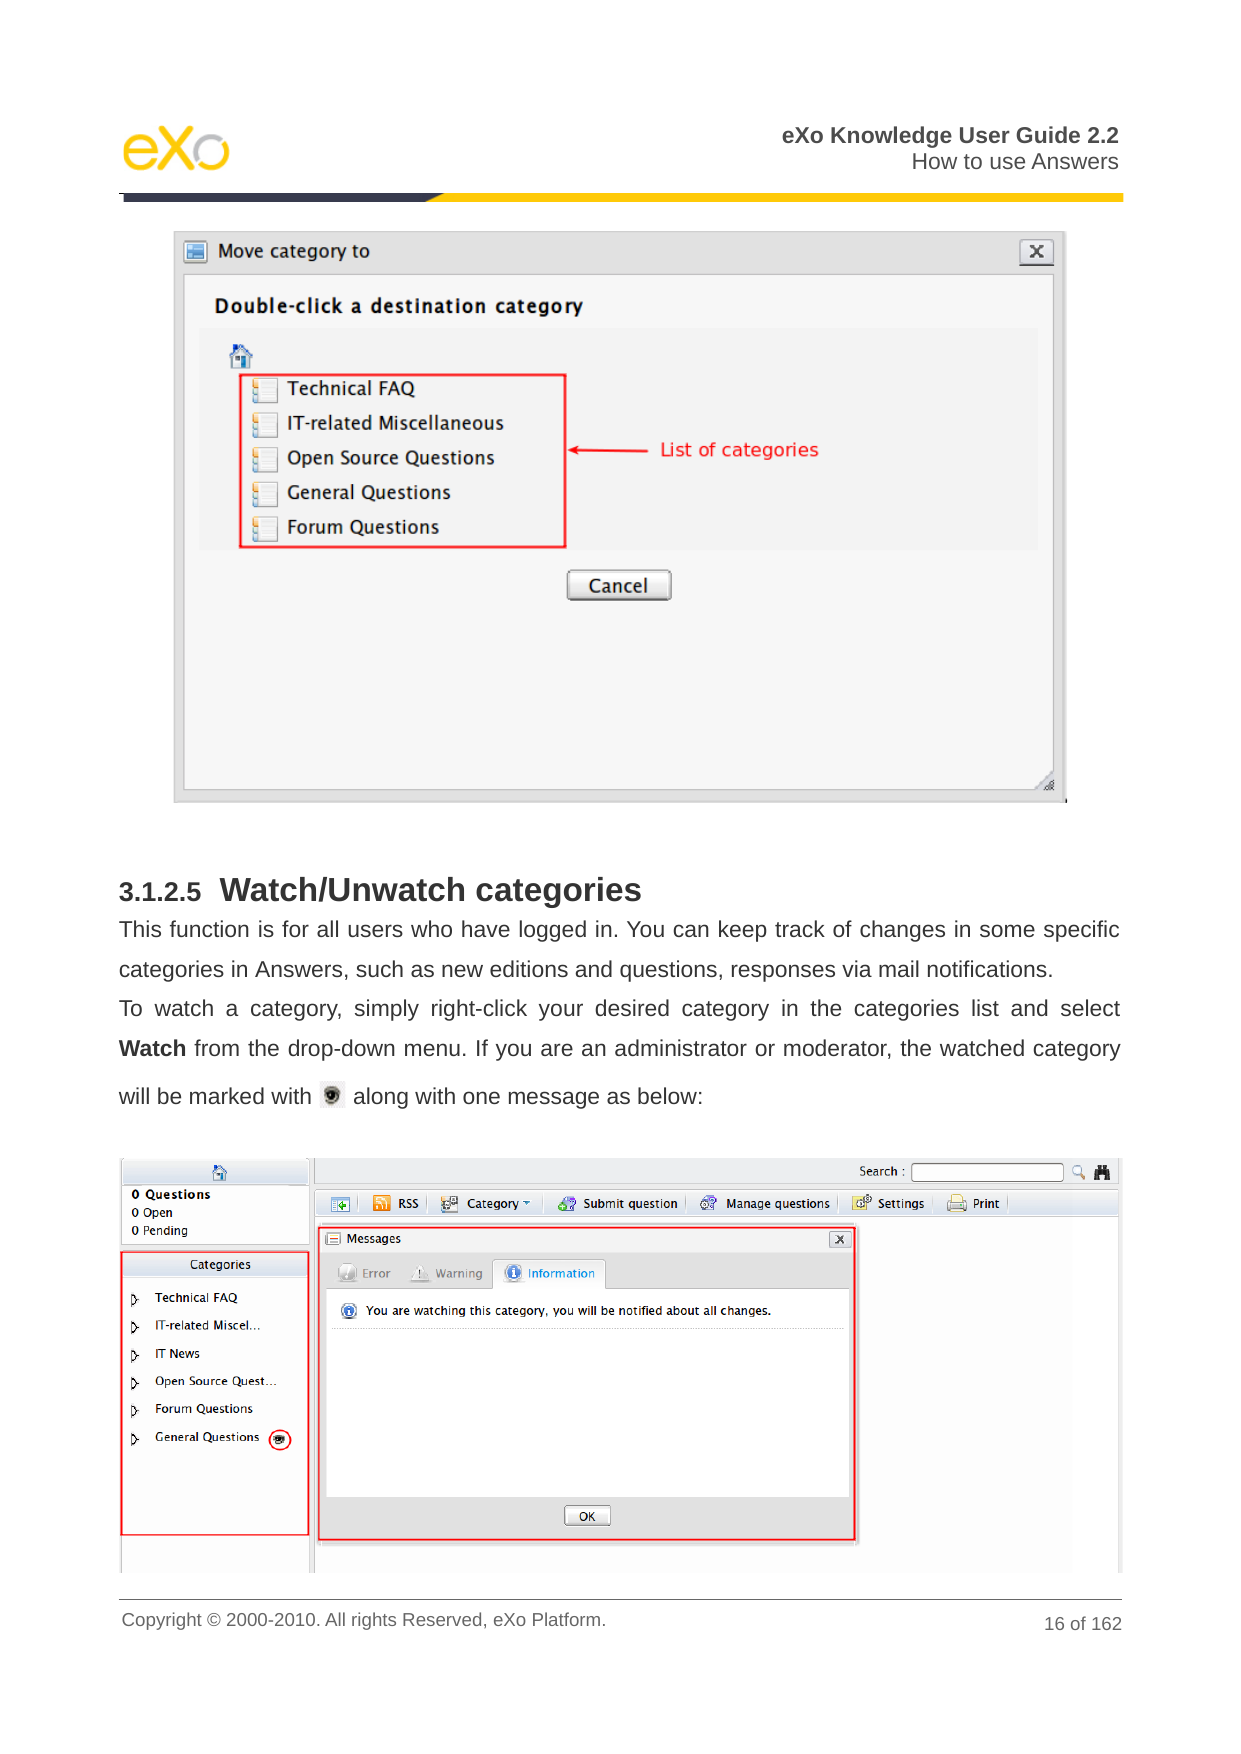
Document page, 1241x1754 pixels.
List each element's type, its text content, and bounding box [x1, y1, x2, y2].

picture [123, 125, 230, 171]
picture [119, 1158, 1123, 1573]
text This function is for all users who have logged in. You can keep track of changes in some specific categories in Answers, such as new editions and questions, responses via mail notifications. [118, 916, 1122, 982]
text To watch a category, simply right-click your desired category in the categories list and select Watch from the drop-down menu. If you are an administrator or moderator, the watched category will be marked withalong with one message as below: [118, 995, 1122, 1115]
picture [123, 193, 1124, 202]
picture [173, 231, 1068, 803]
picture [319, 1081, 346, 1108]
subtitle Watch/Unwatch categories [118, 871, 1122, 909]
